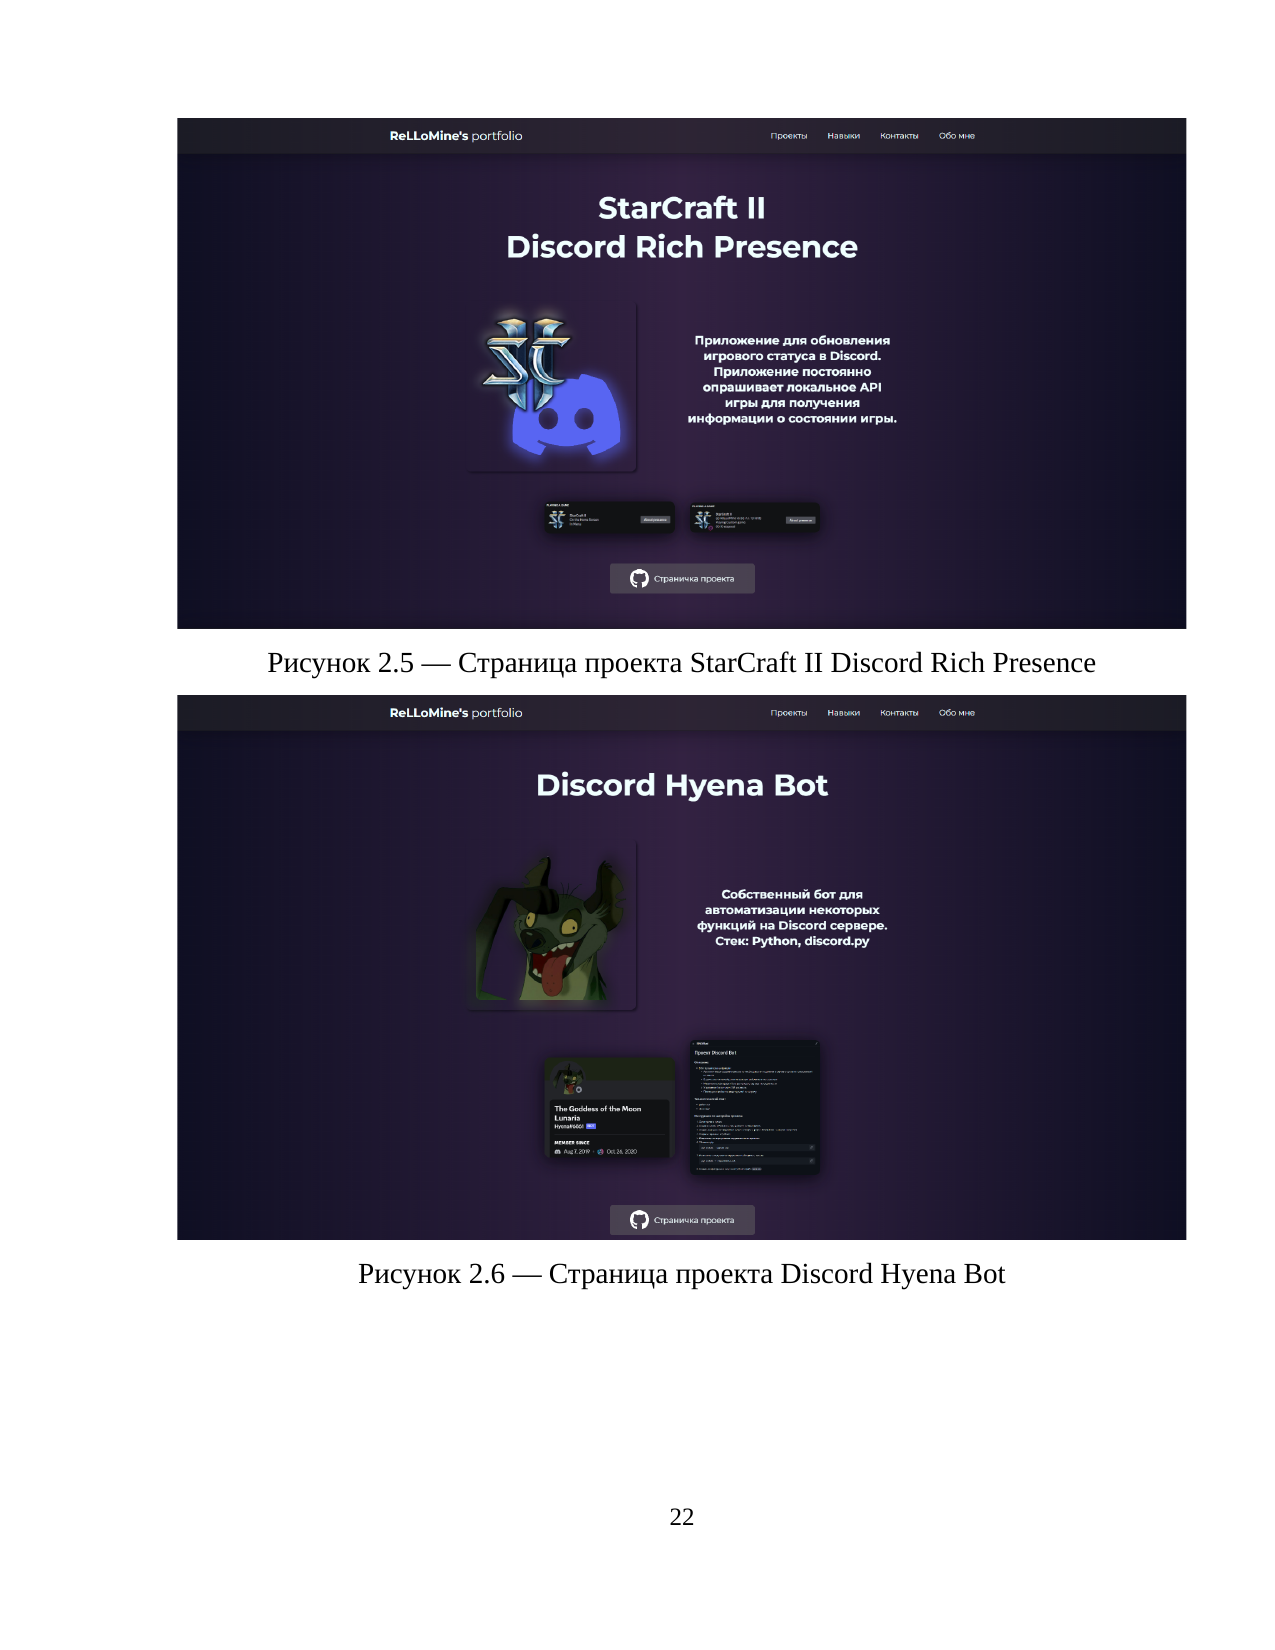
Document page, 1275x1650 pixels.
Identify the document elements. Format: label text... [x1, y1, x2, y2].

picture [177, 118, 1187, 629]
text Рисунок 2.6 — Страница проекта Discord Hyena Bot [177, 1256, 1186, 1290]
picture [177, 695, 1187, 1240]
text Рисунок 2.5 — Страница проекта StarCraft II Discord Rich Presence [177, 645, 1186, 679]
